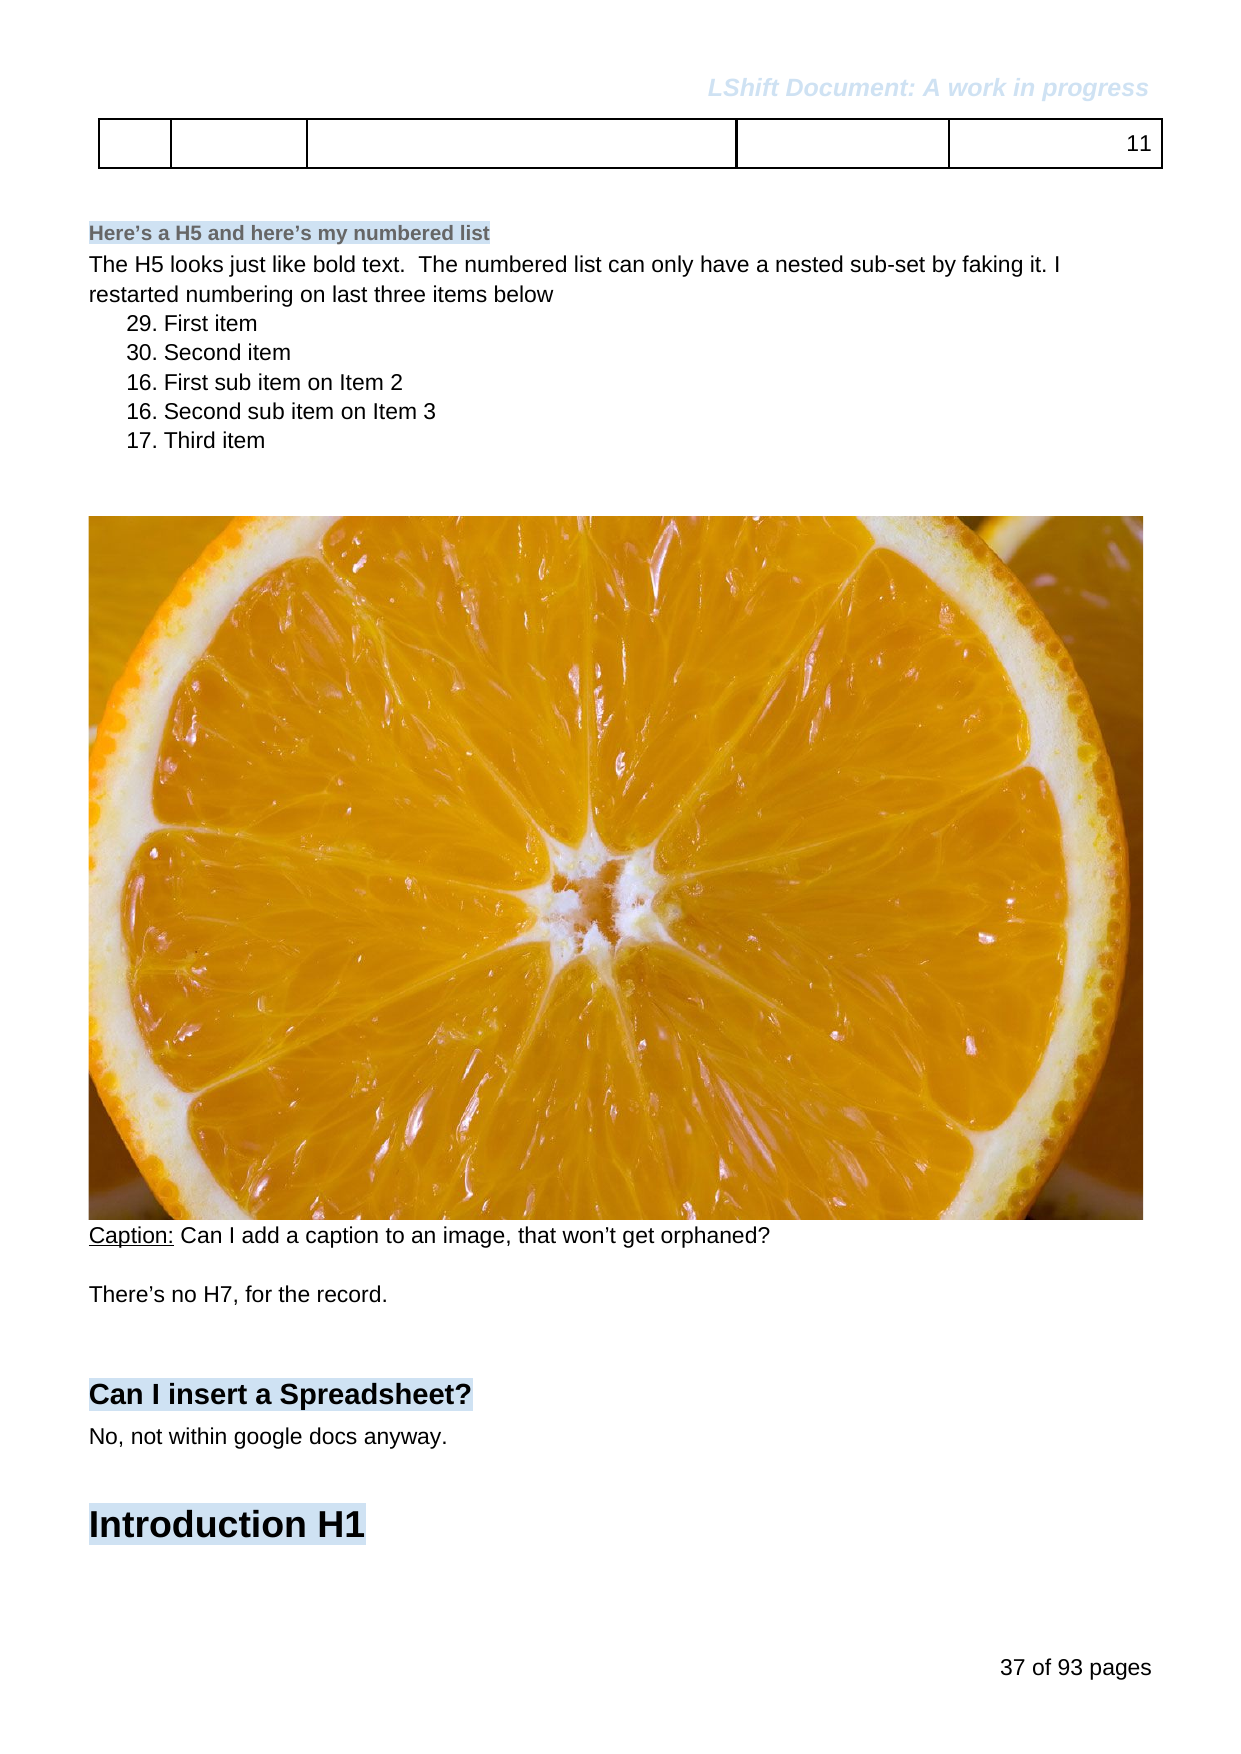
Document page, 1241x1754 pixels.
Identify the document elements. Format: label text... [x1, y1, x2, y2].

text The H5 looks just like bold text. The numbered list can only have a nested sub-set by faking it. I restarted numbering on last three items below [88, 252, 1152, 307]
table_cell [100, 120, 170, 167]
list Third item [126, 428, 1152, 454]
table_cell [308, 120, 735, 167]
subtitle Here’s a H5 and here’s my numbered list [490, 221, 1152, 244]
list First item [126, 311, 1152, 336]
text There’s no H7, for the record. [88, 1282, 1152, 1307]
table_cell 11 [950, 120, 1161, 167]
text No, not within google docs anyway. [88, 1424, 1152, 1449]
text Caption: Can I add a caption to an image, that won’t get orphaned? [88, 1223, 1152, 1249]
subtitle Can I insert a Spreadsheet? [473, 1378, 1152, 1411]
list First sub item on Item 2 [126, 369, 1152, 395]
list Second sub item on Item 3 [126, 399, 1152, 424]
table_cell [172, 120, 306, 167]
list Second item [126, 340, 1152, 366]
picture [88, 516, 1144, 1220]
table_cell [738, 120, 948, 167]
subtitle Introduction H1 [366, 1503, 1152, 1545]
